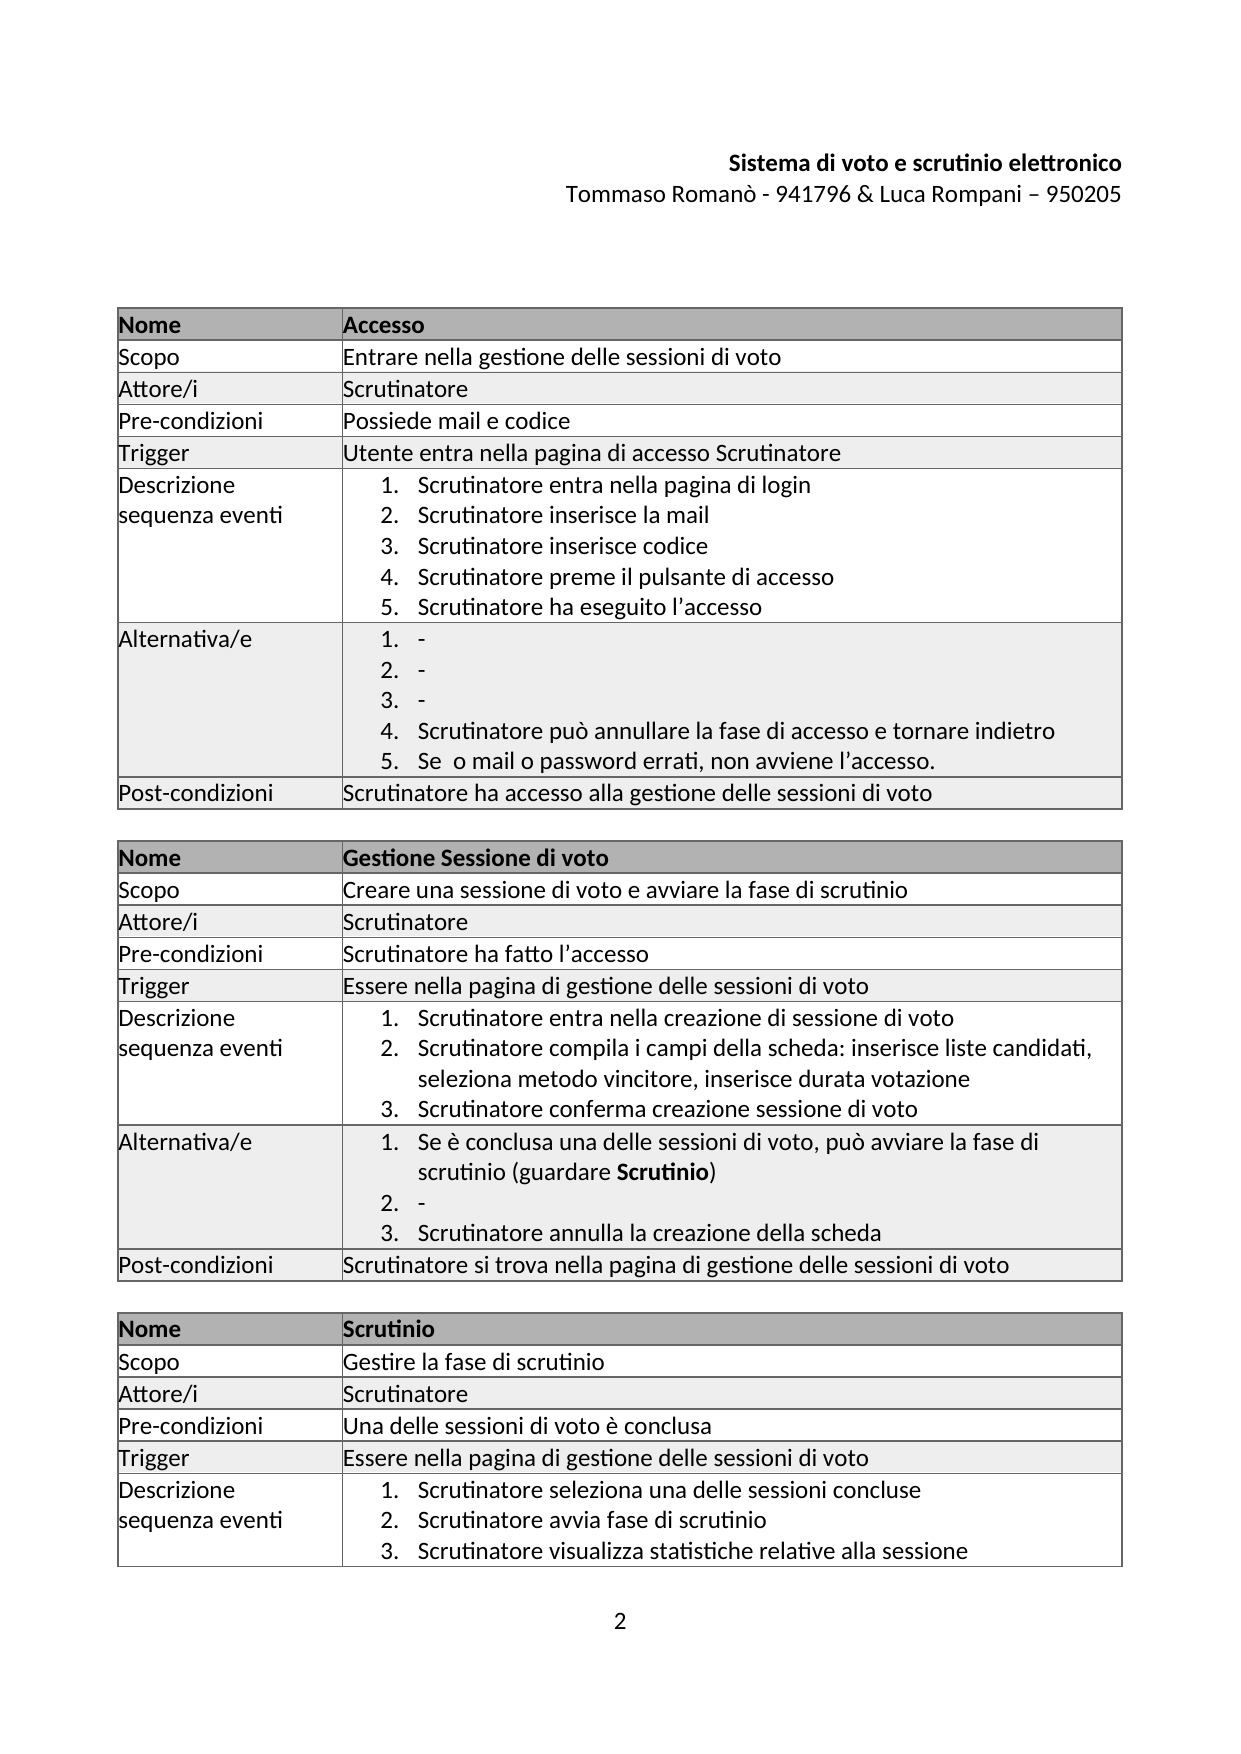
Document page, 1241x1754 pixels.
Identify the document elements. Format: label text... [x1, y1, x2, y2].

table_header Nome [119, 1314, 342, 1344]
table_cell Gestire la fase di scrutinio [343, 1346, 1121, 1376]
table_cell Scrutinatore [343, 906, 1121, 936]
table_header Accesso [343, 309, 1121, 339]
table_cell Alternativa/e [119, 1126, 342, 1248]
table_cell - - - Scrutinatore può annullare la fase di accesso e tornare indietro Se o mail o password errati, non avviene l’accesso. [343, 623, 1121, 776]
table_cell Scrutinatore [343, 1378, 1121, 1408]
table_cell Descrizione sequenza eventi [119, 469, 342, 622]
table_cell Descrizione sequenza eventi [119, 1474, 342, 1566]
table_cell Entrare nella gestione delle sessioni di voto [343, 341, 1121, 371]
table_cell Scrutinatore ha accesso alla gestione delle sessioni di voto [343, 778, 1121, 808]
table_cell Scrutinatore seleziona una delle sessioni concluse Scrutinatore avvia fase di scrutinio Scrutinatore visualizza statistiche relative alla sessione [343, 1474, 1121, 1566]
table_header Scrutinio [343, 1314, 1121, 1344]
table_cell Scrutinatore si trova nella pagina di gestione delle sessioni di voto [343, 1250, 1121, 1280]
table_cell Scopo [119, 874, 342, 904]
table_cell Pre-condizioni [119, 405, 342, 436]
table_cell Utente entra nella pagina di accesso Scrutinatore [343, 437, 1121, 468]
table_cell Essere nella pagina di gestione delle sessioni di voto [343, 1442, 1121, 1472]
table_cell Trigger [119, 437, 342, 468]
table_cell Se è conclusa una delle sessioni di voto, può avviare la fase di scrutinio (guardare Scrutinio) - Scrutinatore annulla la creazione della scheda [343, 1126, 1121, 1248]
table_cell Pre-condizioni [119, 938, 342, 968]
table_cell Attore/i [119, 373, 342, 403]
table_cell Post-condizioni [119, 1250, 342, 1280]
table_cell Possiede mail e codice [343, 405, 1121, 436]
table_header Gestione Sessione di voto [343, 842, 1121, 872]
table_cell Creare una sessione di voto e avviare la fase di scrutinio [343, 874, 1121, 904]
table_cell Essere nella pagina di gestione delle sessioni di voto [343, 970, 1121, 1001]
table_cell Alternativa/e [119, 623, 342, 776]
table_cell Post-condizioni [119, 778, 342, 808]
table_cell Attore/i [119, 906, 342, 936]
table_cell Scrutinatore ha fatto l’accesso [343, 938, 1121, 968]
table_cell Pre-condizioni [119, 1410, 342, 1440]
table_header Nome [119, 309, 342, 339]
table_cell Scrutinatore entra nella creazione di sessione di voto Scrutinatore compila i campi della scheda: inserisce liste candidati, seleziona metodo vincitore, inserisce durata votazione Scrutinatore conferma creazione sessione di voto [343, 1002, 1121, 1124]
table_header Nome [119, 842, 342, 872]
table_cell Attore/i [119, 1378, 342, 1408]
table_cell Una delle sessioni di voto è conclusa [343, 1410, 1121, 1440]
table_cell Scrutinatore entra nella pagina di login Scrutinatore inserisce la mail Scrutinatore inserisce codice Scrutinatore preme il pulsante di accesso Scrutinatore ha eseguito l’accesso [343, 469, 1121, 622]
table_cell Trigger [119, 970, 342, 1001]
table_cell Scrutinatore [343, 373, 1121, 403]
table_cell Trigger [119, 1442, 342, 1472]
table_cell Scopo [119, 1346, 342, 1376]
table_cell Scopo [119, 341, 342, 371]
table_cell Descrizione sequenza eventi [119, 1002, 342, 1124]
